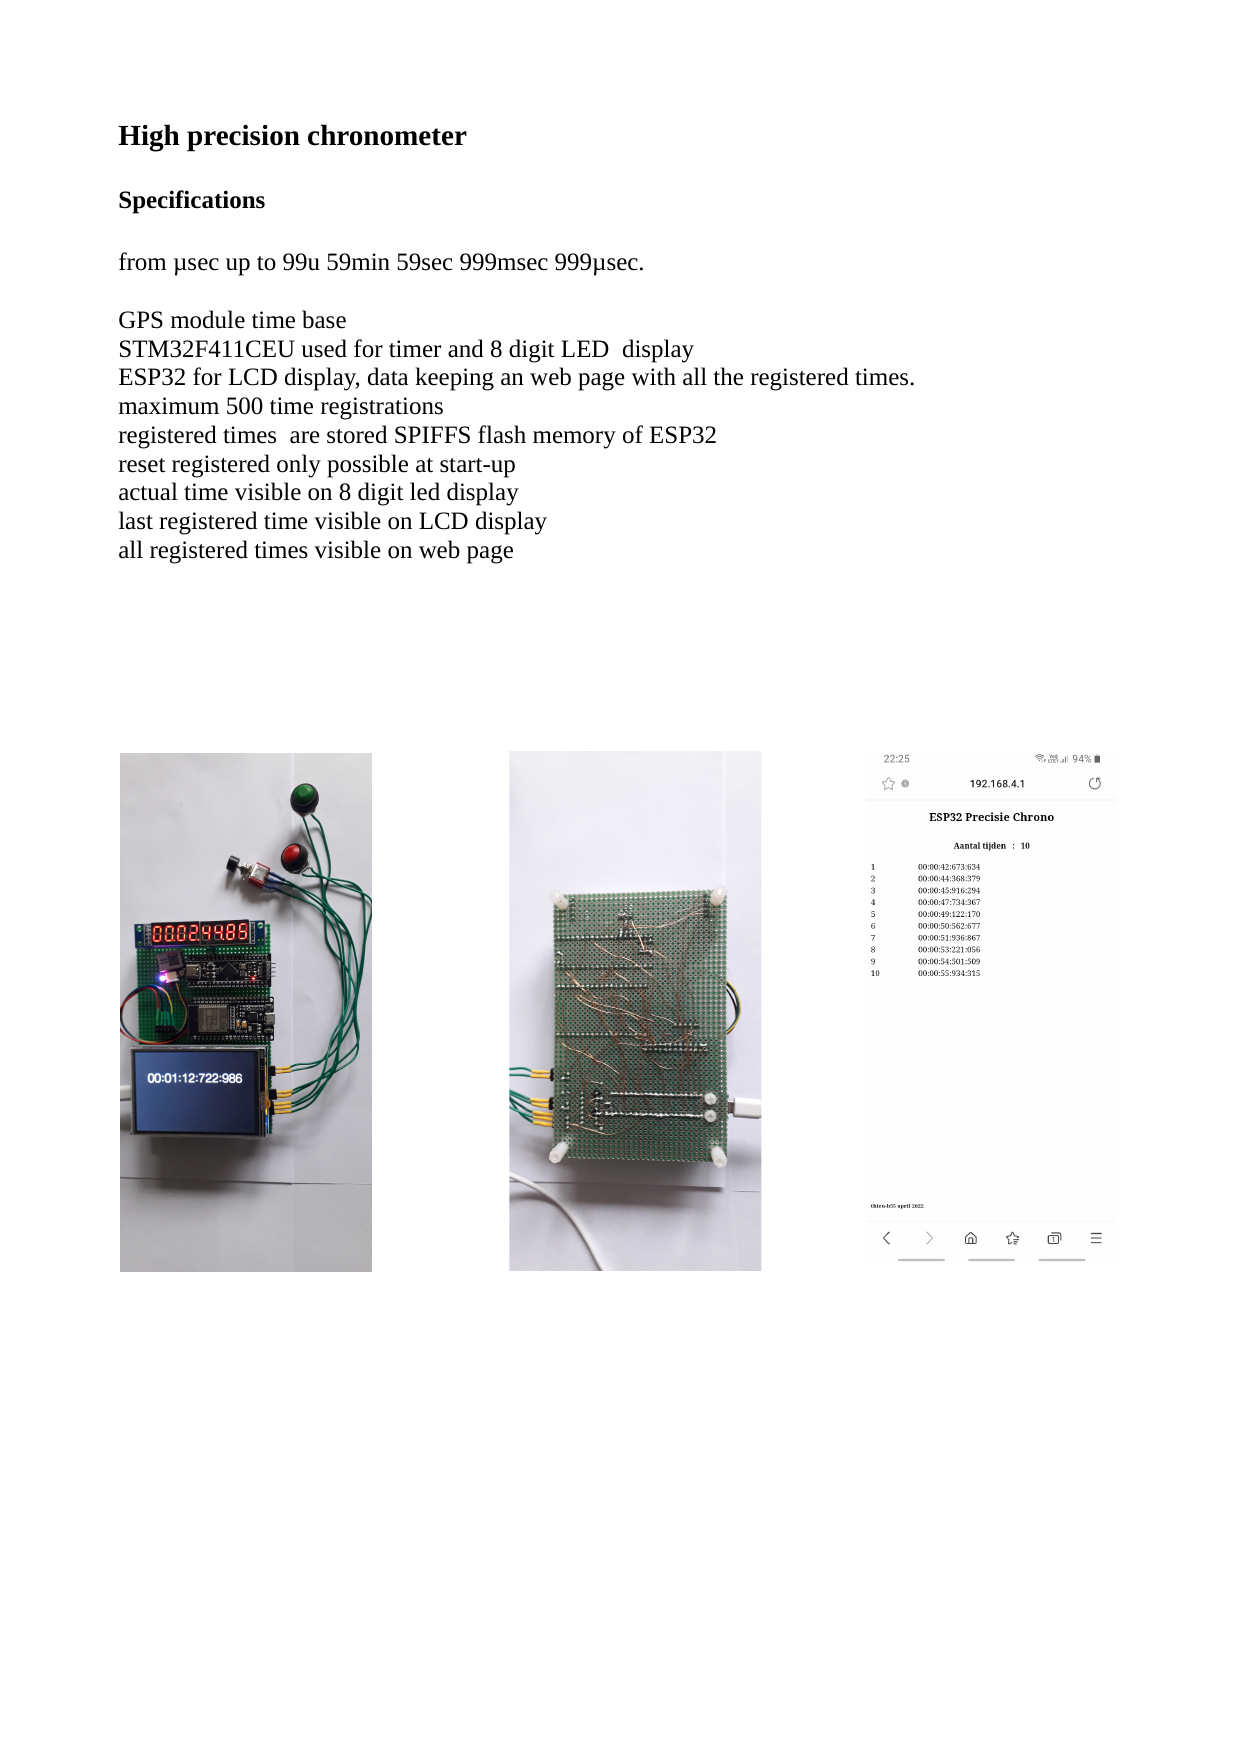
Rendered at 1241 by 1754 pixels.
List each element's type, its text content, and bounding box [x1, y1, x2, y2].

picture [509, 751, 762, 1271]
picture [866, 750, 1117, 1265]
text ESP32 for LCD display, data keeping an web page with all the registered times. [118, 362, 1122, 391]
text last registered time visible on LCD display [118, 506, 1122, 535]
text all registered times visible on web page [118, 535, 1122, 564]
text STM32F411CEU used for timer and 8 digit LED display [118, 334, 1122, 362]
text registered times are stored SPIFFS flash memory of ESP32 [118, 420, 1122, 449]
text GPS module time base [118, 305, 1122, 334]
text reset registered only possible at start-up [118, 449, 1122, 477]
text actual time visible on 8 digit led display [118, 477, 1122, 506]
text from µsec up to 99u 59min 59sec 999msec 999µsec. [118, 247, 1122, 276]
picture [120, 753, 372, 1272]
text Specifications [118, 185, 1122, 214]
text High precision chronometer [118, 118, 1122, 152]
text maximum 500 time registrations [118, 391, 1122, 420]
